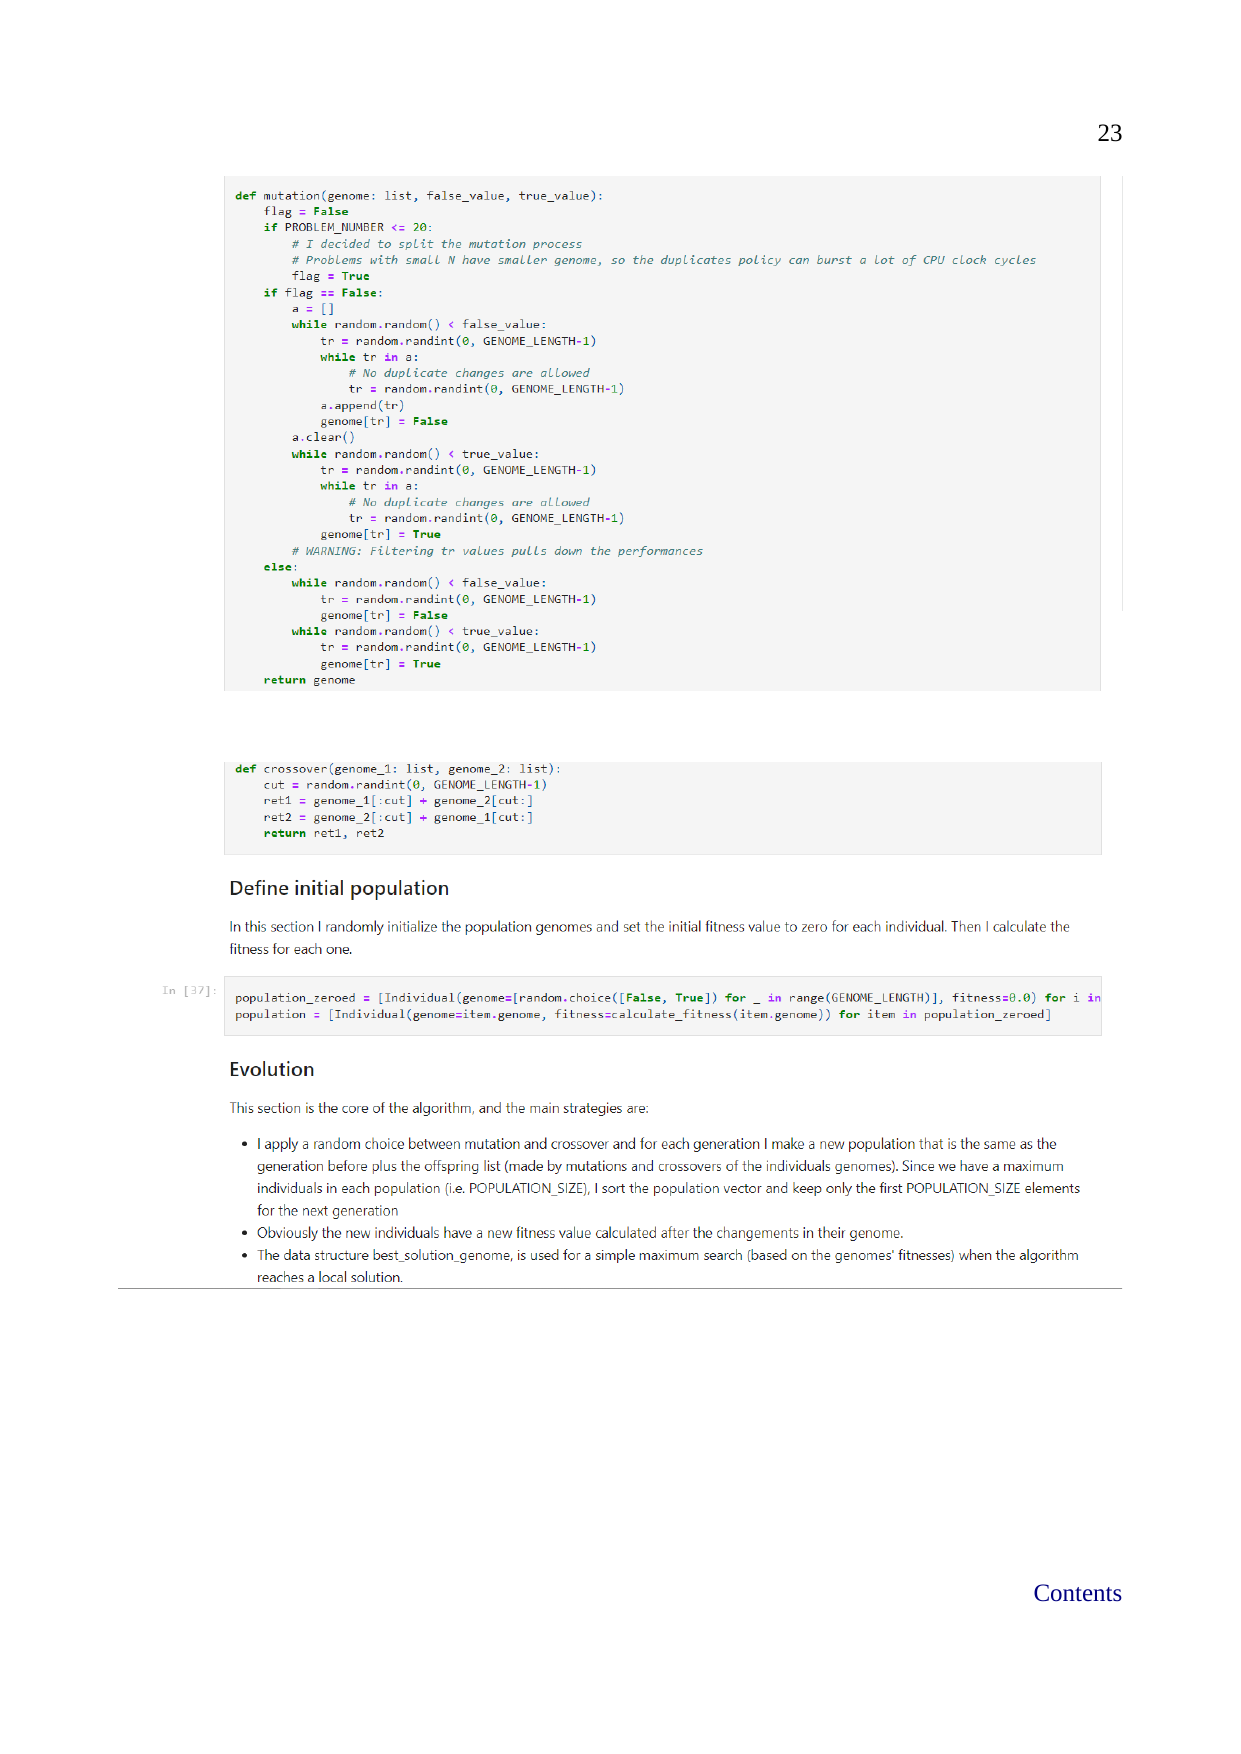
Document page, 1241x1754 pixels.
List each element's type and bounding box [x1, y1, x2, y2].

picture [118, 176, 1123, 691]
picture [118, 762, 1123, 1289]
